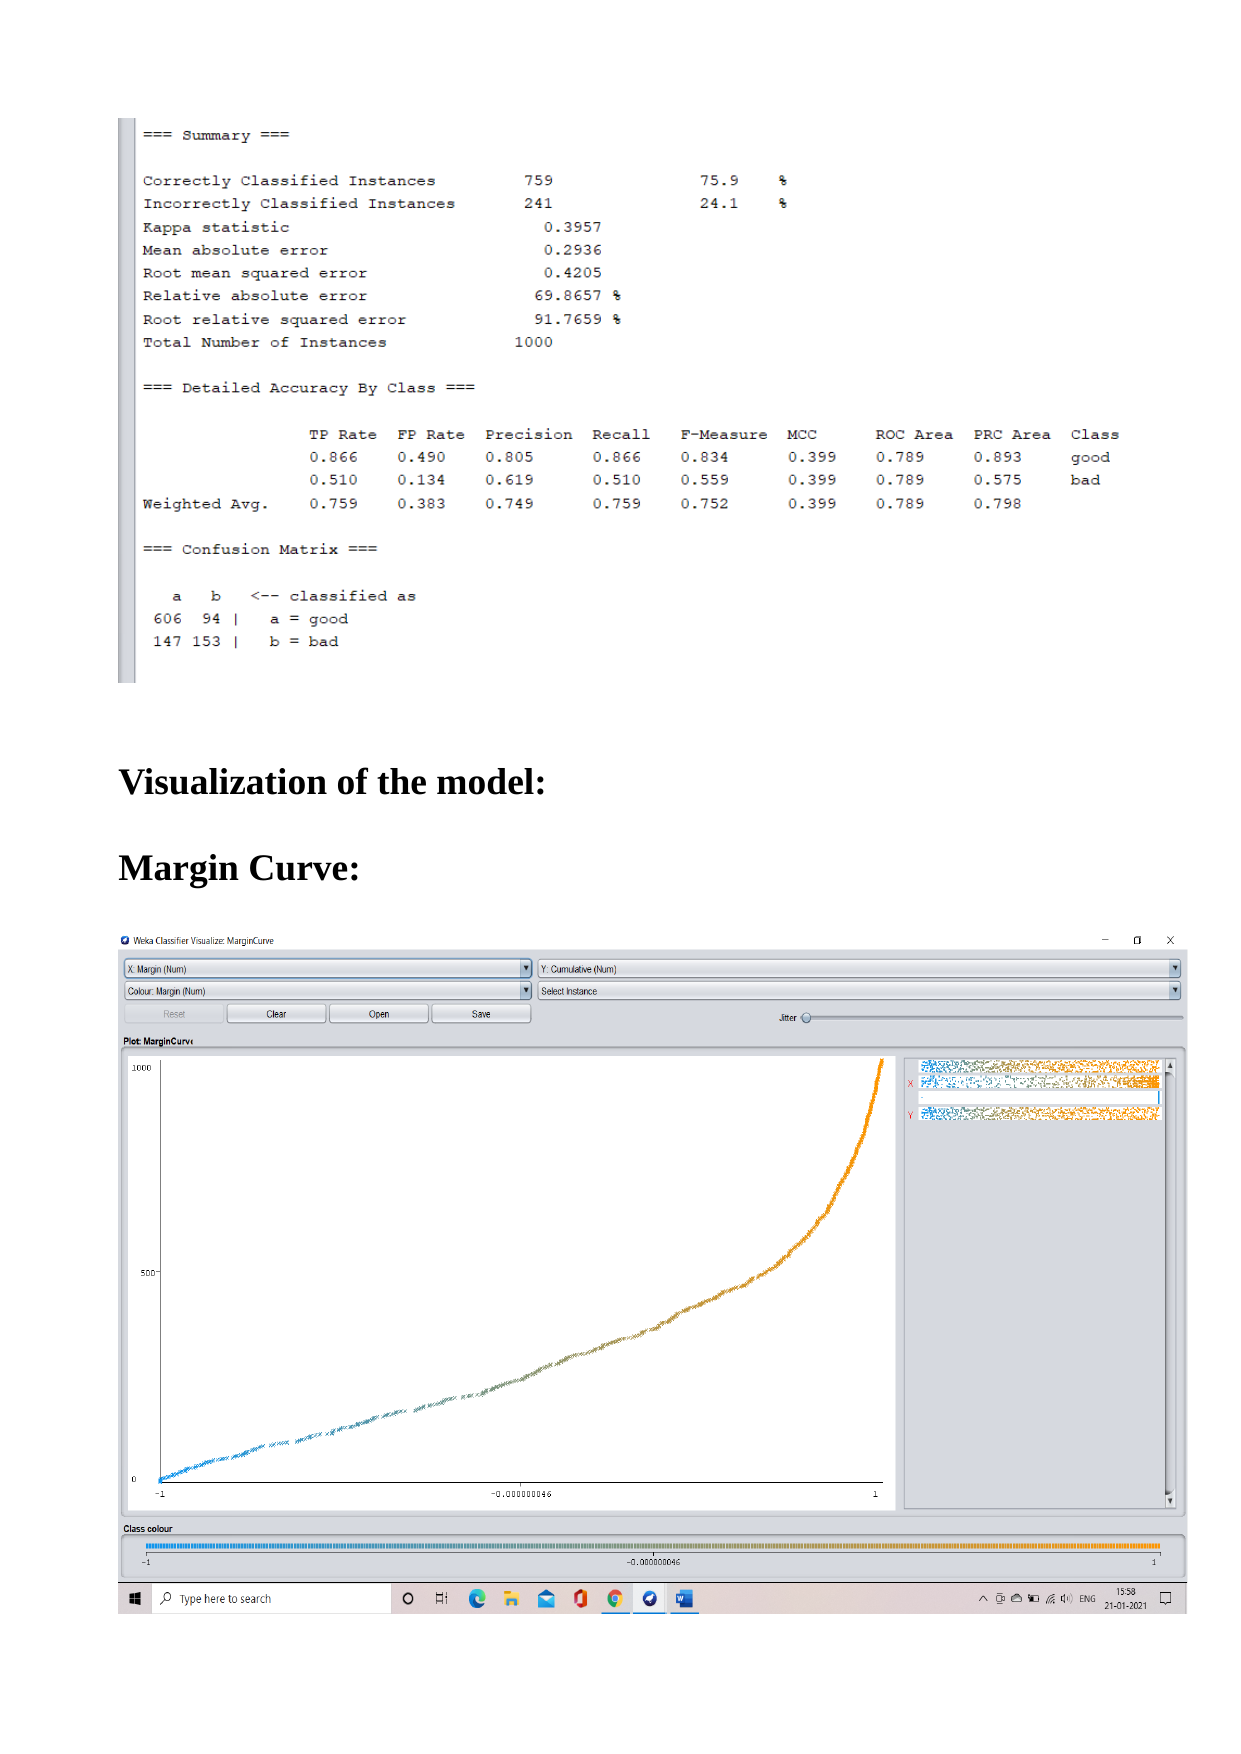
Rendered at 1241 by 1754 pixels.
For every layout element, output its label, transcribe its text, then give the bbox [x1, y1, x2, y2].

text Visualization of the model: [118, 759, 1122, 803]
text Margin Curve: [118, 846, 1122, 889]
picture [118, 118, 1123, 683]
picture [118, 932, 1188, 1614]
